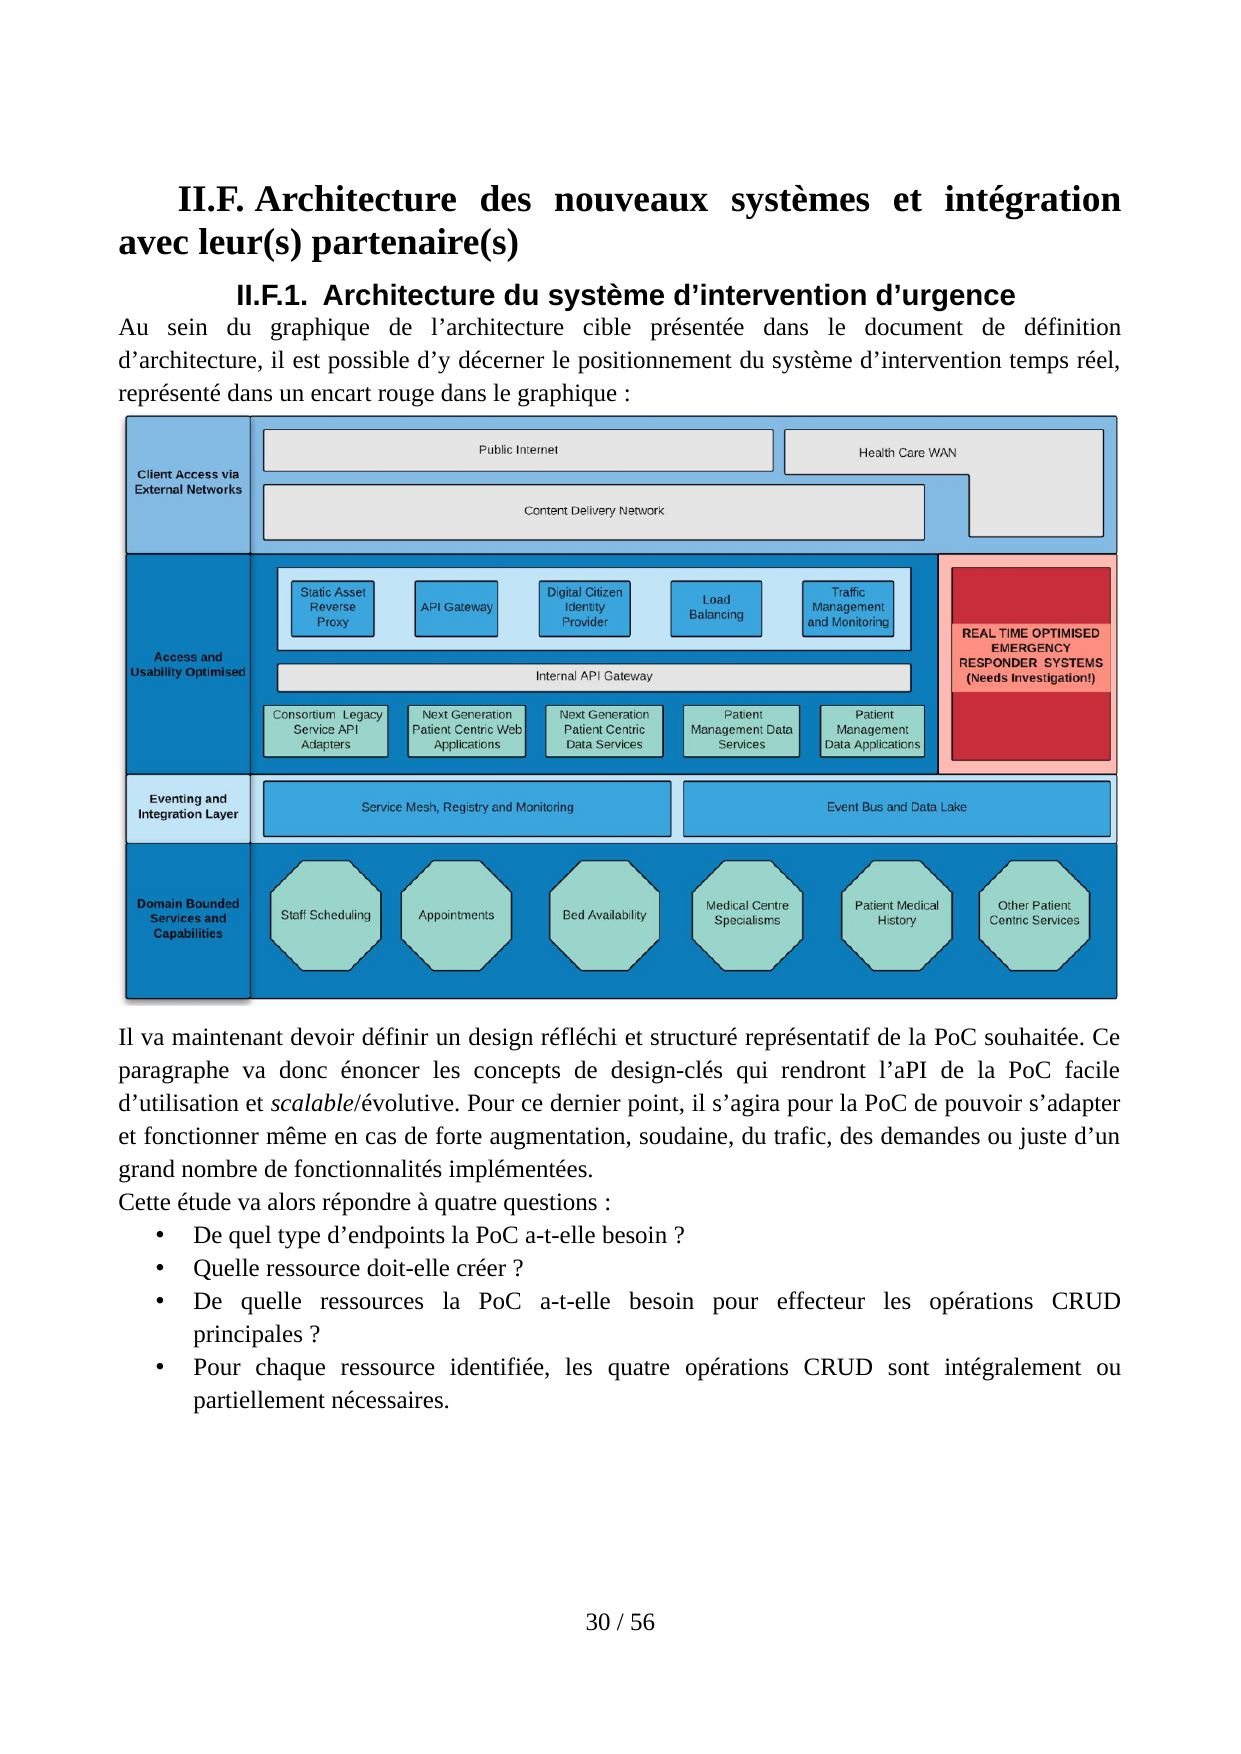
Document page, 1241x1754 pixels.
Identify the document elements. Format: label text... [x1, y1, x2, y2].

list Pour chaque ressource identifiée, les quatre opérations CRUD sont intégralement ou partiellement nécessaires. [156, 1352, 1122, 1414]
subtitle Architecture du système d’intervention d’urgence [118, 278, 1122, 312]
list De quel type d’endpoints la PoC a-t-elle besoin ? [156, 1220, 1122, 1249]
text Il va maintenant devoir définir un design réfléchi et structuré représentatif de la PoC souhaitée. Ce paragraphe va donc énoncer les concepts de design-clés qui rendront l’aPI de la PoC facile d’utilisation et scalable/évolutive. Pour ce dernier point, il s’agira pour la PoC de pouvoir s’adapter et fonctionner même en cas de forte augmentation, soudaine, du trafic, des demandes ou juste d’un grand nombre de fonctionnalités implémentées. [118, 1022, 1122, 1183]
subtitle Architecture des nouveaux systèmes et intégration avec leur(s) partenaire(s) [118, 176, 1122, 263]
text Au sein du graphique de l’architecture cible présentée dans le document de définition d’architecture, il est possible d’y décerner le positionnement du système d’intervention temps réel, représenté dans un encart rouge dans le graphique : [118, 312, 1122, 407]
picture [118, 411, 1123, 1006]
text Cette étude va alors répondre à quatre questions : [118, 1187, 1122, 1216]
list Quelle ressource doit-elle créer ? [156, 1253, 1122, 1282]
list De quelle ressources la PoC a-t-elle besoin pour effecteur les opérations CRUD principales ? [156, 1286, 1122, 1348]
